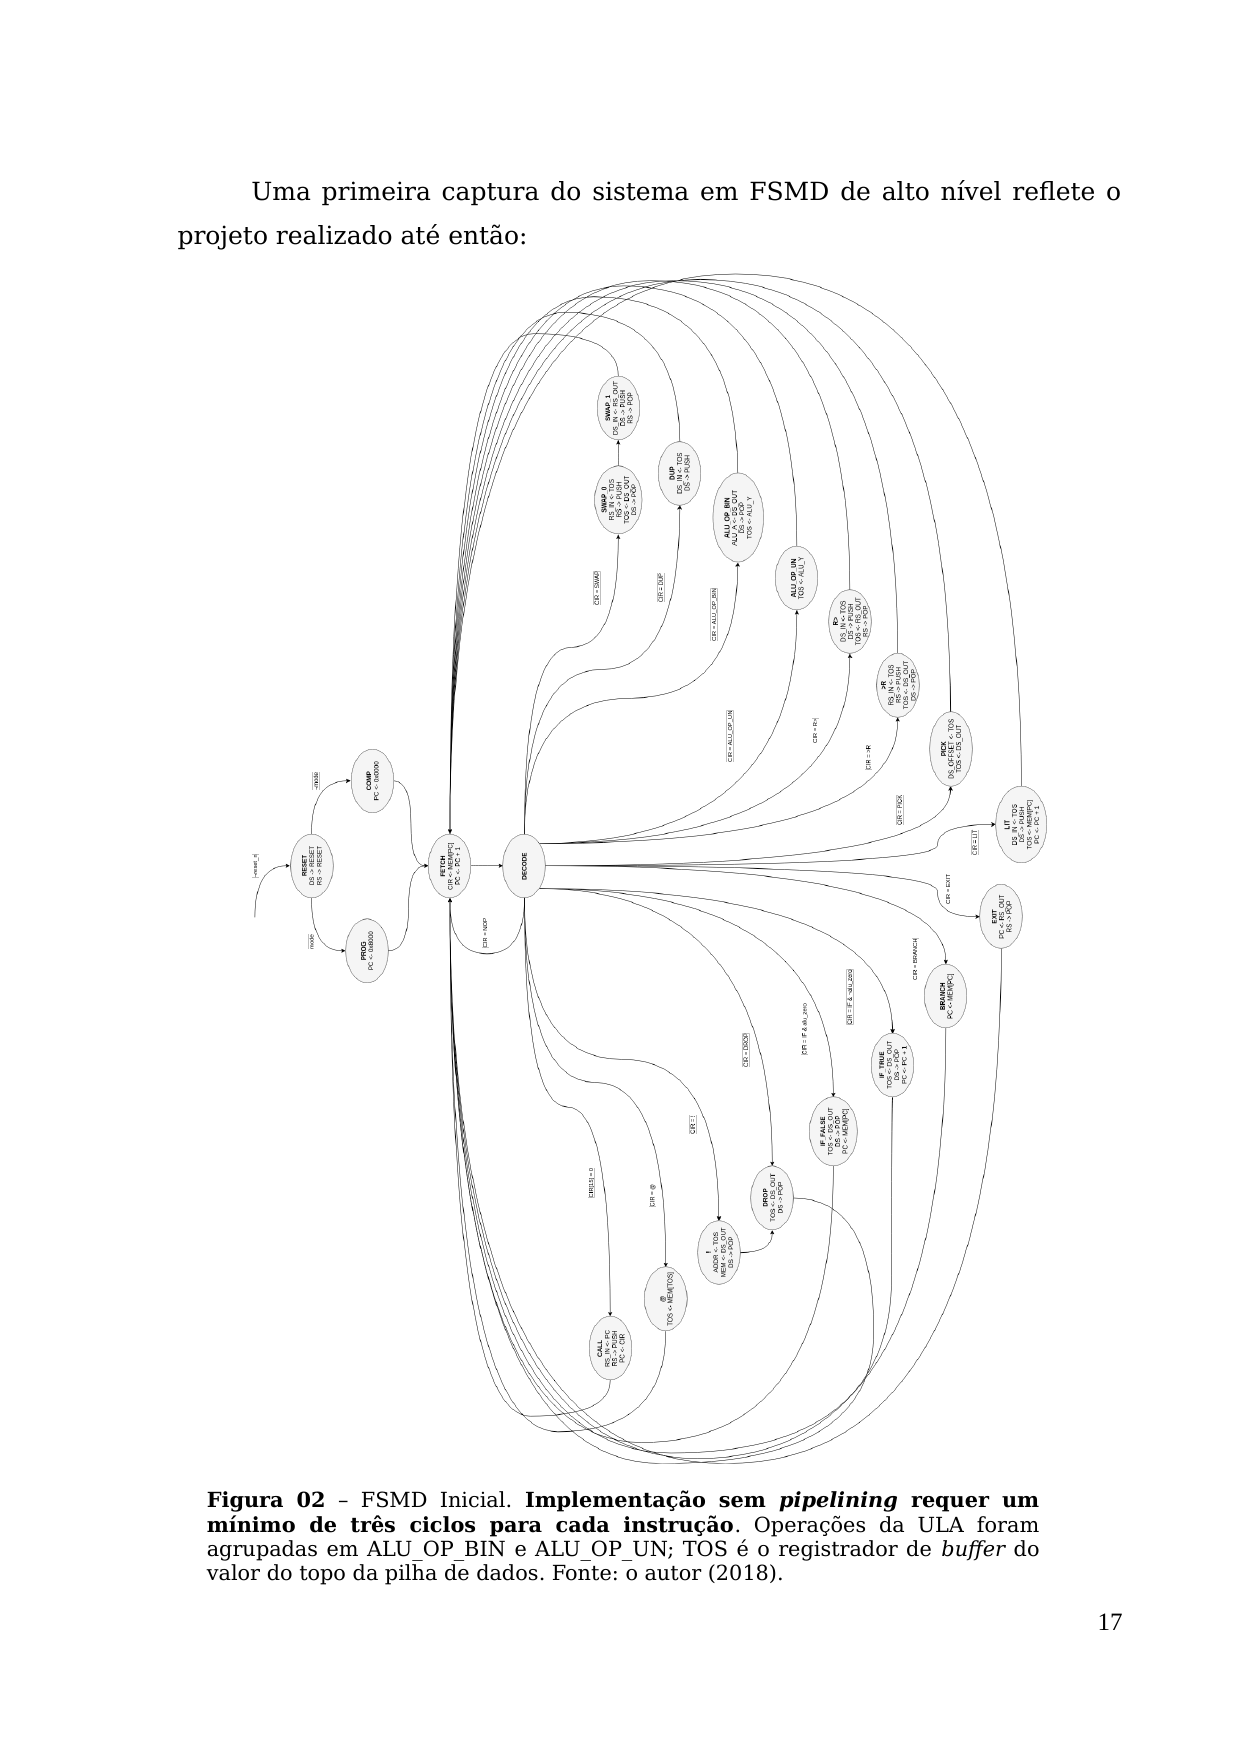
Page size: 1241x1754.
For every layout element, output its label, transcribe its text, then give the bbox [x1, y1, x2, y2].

text Uma primeira captura do sistema em FSMD de alto nível reflete o projeto realizado até então: [177, 177, 1122, 250]
text Figura 02 – FSMD Inicial. Implementação sem pipelining requer um mínimo de três ciclos para cada instrução. Operações da ULA foram agrupadas em ALU_OP_BIN e ALU_OP_UN; TOS é o registrador de buffer do valor do topo da pilha de dados. Fonte: o autor (2018). [207, 1488, 1039, 1586]
picture [241, 262, 1058, 1474]
